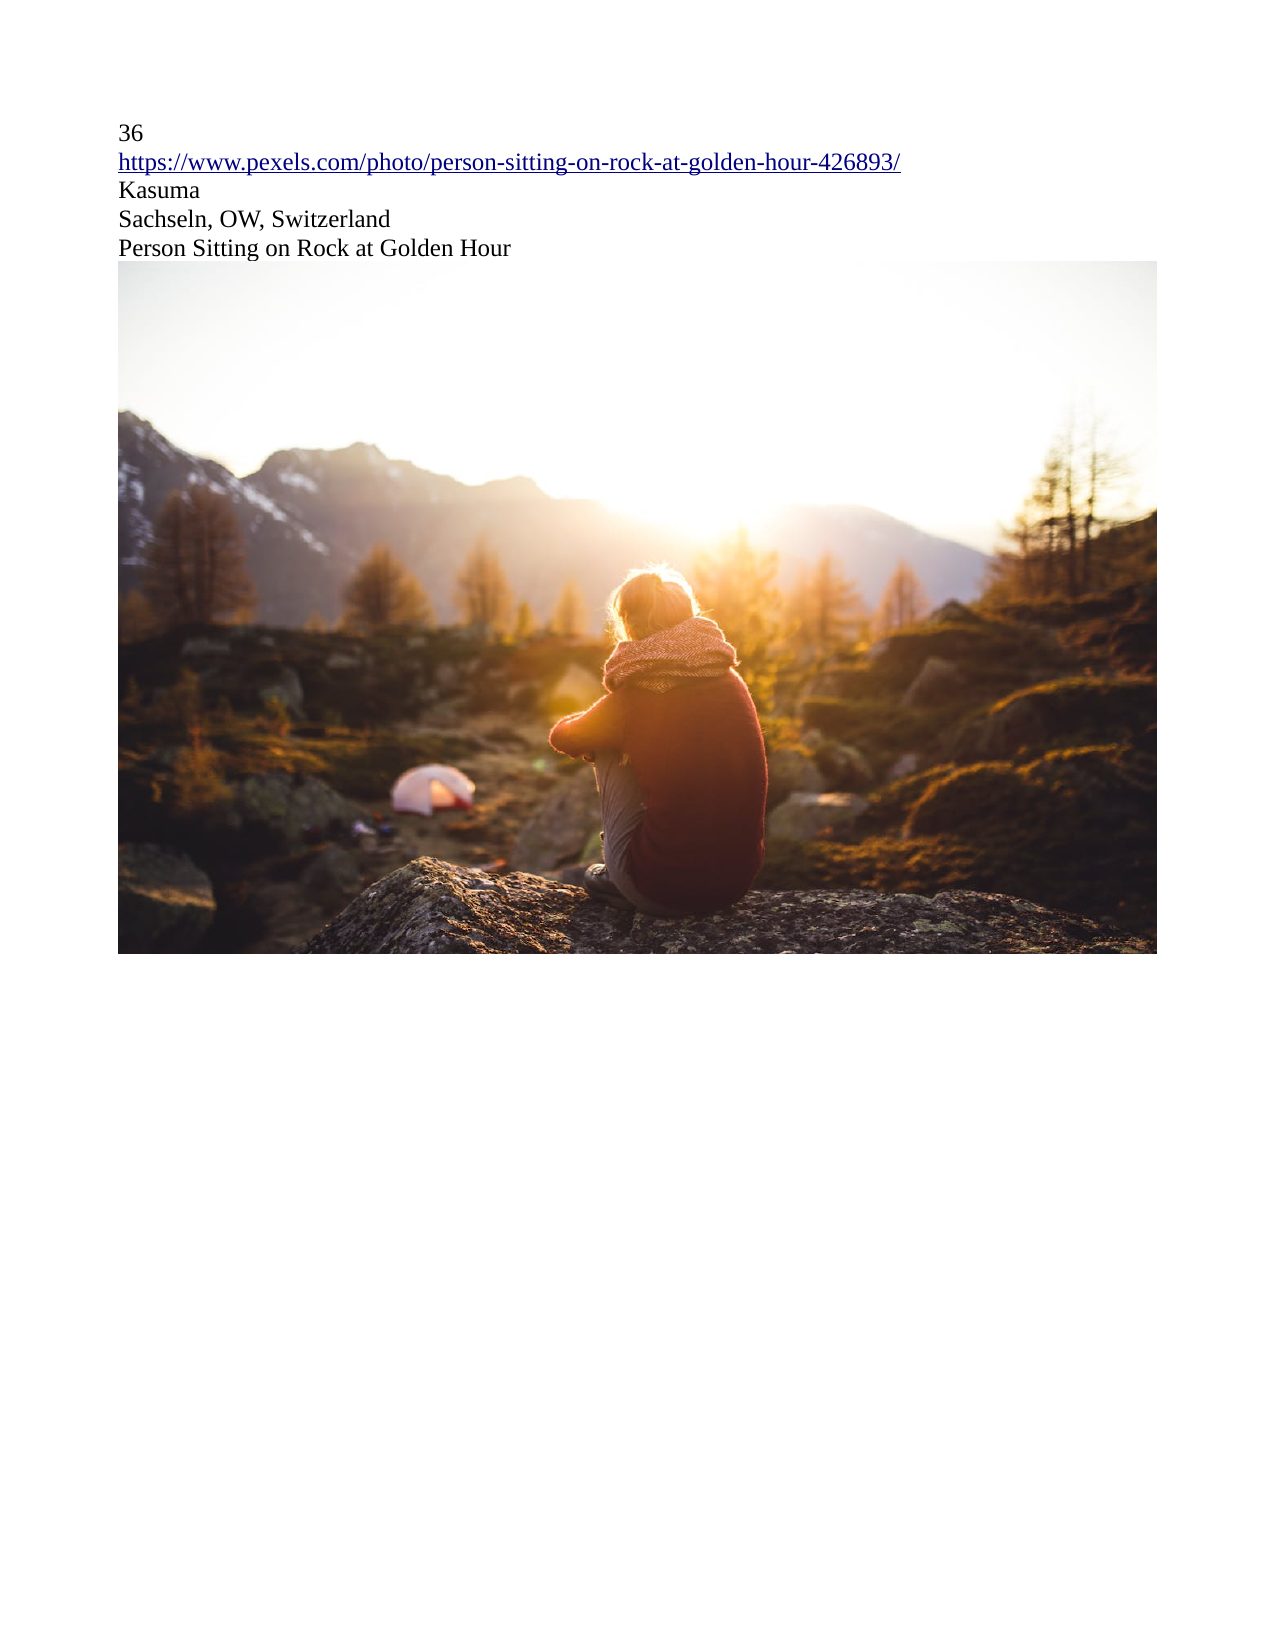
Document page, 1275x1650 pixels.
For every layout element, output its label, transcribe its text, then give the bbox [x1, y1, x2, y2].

text 36 [118, 118, 1157, 147]
text https://www.pexels.com/photo/person-sitting-on-rock-at-golden-hour-426893/ [118, 147, 1157, 176]
picture [118, 261, 1157, 954]
text Person Sitting on Rock at Golden Hour [118, 233, 1157, 261]
text Sachseln, OW, Switzerland [118, 204, 1157, 233]
text Kasuma [118, 176, 1157, 204]
